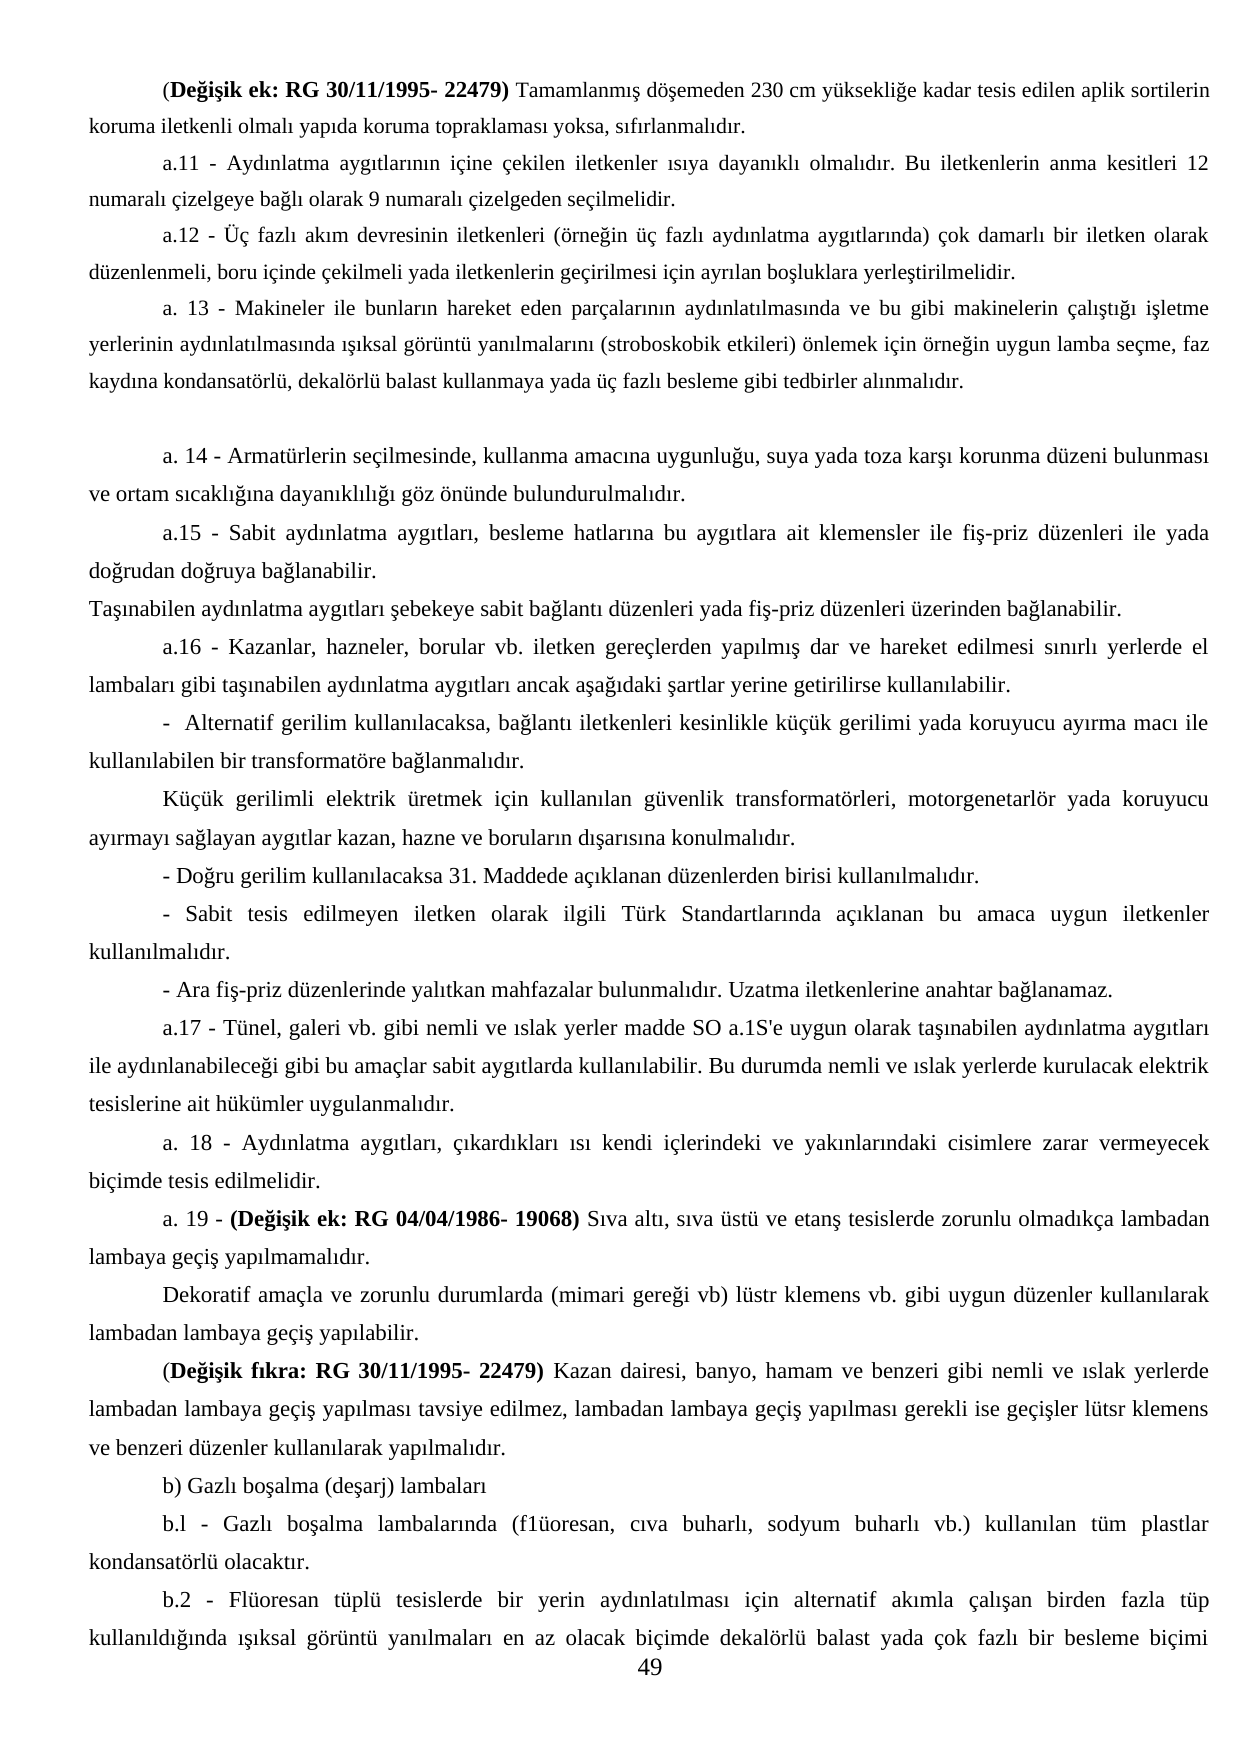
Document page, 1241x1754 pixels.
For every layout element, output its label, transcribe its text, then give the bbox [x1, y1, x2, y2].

text a.16 - Kazanlar, hazneler, borular vb. iletken gereçlerden yapılmış dar ve hareket edilmesi sınırlı yerlerde el lambaları gibi taşınabilen aydınlatma aygıtları ancak aşağıdaki şartlar yerine getirilirse kullanılabilir. [88, 634, 1211, 697]
text - Sabit tesis edilmeyen iletken olarak ilgili Türk Standartlarında açıklanan bu amaca uygun iletkenler kullanılmalıdır. [88, 901, 1211, 964]
text a.15 - Sabit aydınlatma aygıtları, besleme hatlarına bu aygıtlara ait klemensler ile fiş-priz düzenleri ile yada doğrudan doğruya bağlanabilir. [88, 519, 1211, 583]
text - Doğru gerilim kullanılacaksa 31. Maddede açıklanan düzenlerden birisi kullanılmalıdır. [88, 863, 1211, 888]
text a. 19 - (Değişik ek: RG 04/04/1986- 19068) Sıva altı, sıva üstü ve etanş tesislerde zorunlu olmadıkça lambadan lambaya geçiş yapılmamalıdır. [88, 1206, 1211, 1269]
text b.l - Gazlı boşalma lambalarında (f1üoresan, cıva buharlı, sodyum buharlı vb.) kullanılan tüm plastlar kondansatörlü olacaktır. [88, 1511, 1211, 1574]
text (Değişik ek: RG 30/11/1995- 22479) Tamamlanmış döşemeden 230 cm yüksekliğe kadar tesis edilen aplik sortilerin koruma iletkenli olmalı yapıda koruma topraklaması yoksa, sıfırlanmalıdır. [88, 77, 1211, 138]
text b.2 - Flüoresan tüplü tesislerde bir yerin aydınlatılması için alternatif akımla çalışan birden fazla tüp kullanıldığında ışıksal görüntü yanılmaları en az olacak biçimde dekalörlü balast yada çok fazlı bir besleme biçimi [88, 1587, 1211, 1651]
text (Değişik fıkra: RG 30/11/1995- 22479) Kazan dairesi, banyo, hamam ve benzeri gibi nemli ve ıslak yerlerde lambadan lambaya geçiş yapılması tavsiye edilmez, lambadan lambaya geçiş yapılması gerekli ise geçişler lütsr klemens ve benzeri düzenler kullanılarak yapılmalıdır. [88, 1358, 1211, 1460]
text Küçük gerilimli elektrik üretmek için kullanılan güvenlik transformatörleri, motorgenetarlör yada koruyucu ayırmayı sağlayan aygıtlar kazan, hazne ve boruların dışarısına konulmalıdır. [88, 786, 1211, 850]
text a. 18 - Aydınlatma aygıtları, çıkardıkları ısı kendi içlerindeki ve yakınlarındaki cisimlere zarar vermeyecek biçimde tesis edilmelidir. [88, 1129, 1211, 1193]
text Taşınabilen aydınlatma aygıtları şebekeye sabit bağlantı düzenleri yada fiş-priz düzenleri üzerinden bağlanabilir. [88, 596, 1211, 621]
text a.11 - Aydınlatma aygıtlarının içine çekilen iletkenler ısıya dayanıklı olmalıdır. Bu iletkenlerin anma kesitleri 12 numaralı çizelgeye bağlı olarak 9 numaralı çizelgeden seçilmelidir. [88, 151, 1211, 211]
text - Ara fiş-priz düzenlerinde yalıtkan mahfazalar bulunmalıdır. Uzatma iletkenlerine anahtar bağlanamaz. [88, 977, 1211, 1002]
text a.12 - Üç fazlı akım devresinin iletkenleri (örneğin üç fazlı aydınlatma aygıtlarında) çok damarlı bir iletken olarak düzenlenmeli, boru içinde çekilmeli yada iletkenlerin geçirilmesi için ayrılan boşluklara yerleştirilmelidir. [88, 223, 1211, 284]
text a.17 - Tünel, galeri vb. gibi nemli ve ıslak yerler madde SO a.1S'e uygun olarak taşınabilen aydınlatma aygıtları ile aydınlanabileceği gibi bu amaçlar sabit aygıtlarda kullanılabilir. Bu durumda nemli ve ıslak yerlerde kurulacak elektrik tesislerine ait hükümler uygulanmalıdır. [88, 1015, 1211, 1117]
text Dekoratif amaçla ve zorunlu durumlarda (mimari gereği vb) lüstr klemens vb. gibi uygun düzenler kullanılarak lambadan lambaya geçiş yapılabilir. [88, 1282, 1211, 1346]
text b) Gazlı boşalma (deşarj) lambaları [88, 1473, 1211, 1498]
text a. 13 - Makineler ile bunların hareket eden parçalarının aydınlatılmasında ve bu gibi makinelerin çalıştığı işletme yerlerinin aydınlatılmasında ışıksal görüntü yanılmalarını (stroboskobik etkileri) önlemek için örneğin uygun lamba seçme, faz kaydına kondansatörlü, dekalörlü balast kullanmaya yada üç fazlı besleme gibi tedbirler alınmalıdır. [88, 296, 1211, 393]
text a. 14 - Armatürlerin seçilmesinde, kullanma amacına uygunluğu, suya yada toza karşı korunma düzeni bulunması ve ortam sıcaklığına dayanıklılığı göz önünde bulundurulmalıdır. [88, 443, 1211, 507]
text - Alternatif gerilim kullanılacaksa, bağlantı iletkenleri kesinlikle küçük gerilimi yada koruyucu ayırma macı ile kullanılabilen bir transformatöre bağlanmalıdır. [88, 710, 1211, 774]
